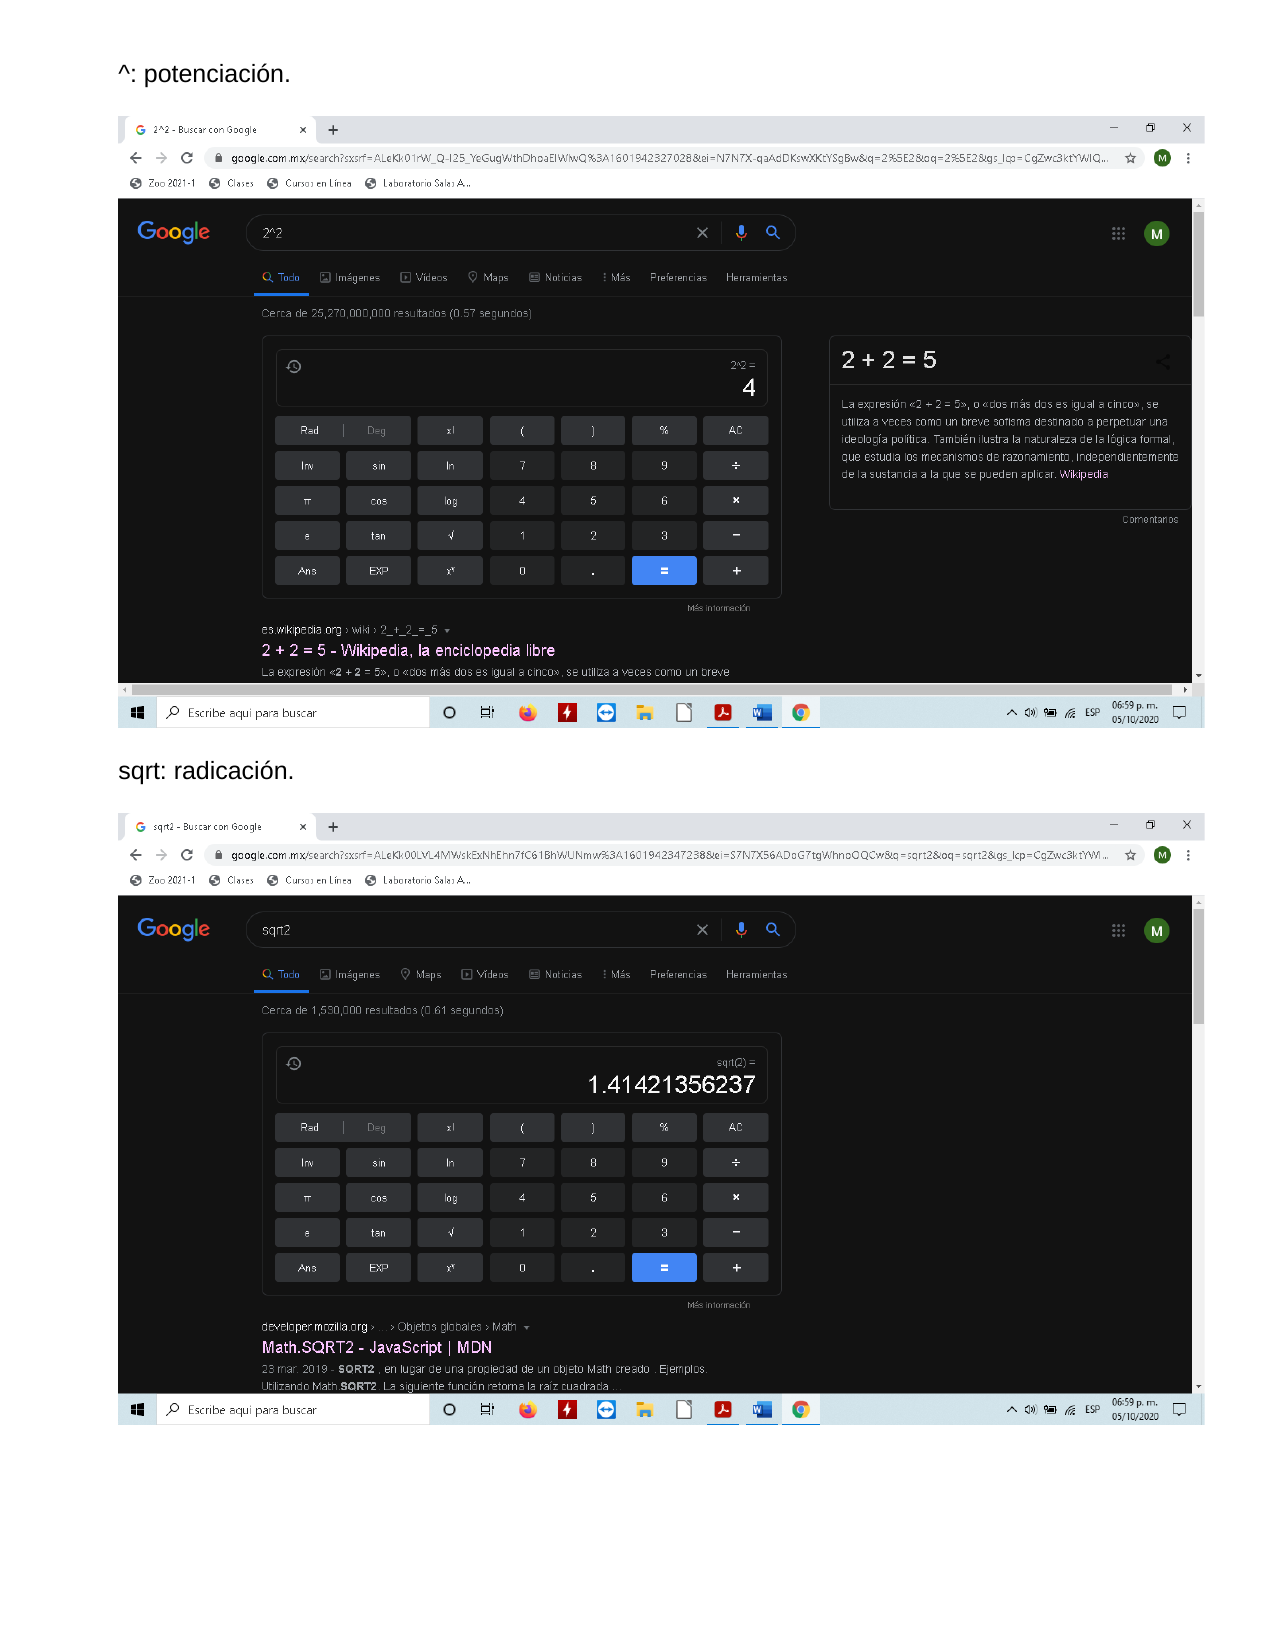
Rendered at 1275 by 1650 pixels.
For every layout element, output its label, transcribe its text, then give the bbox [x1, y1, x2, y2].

text ^: potenciación. [118, 59, 1205, 88]
text sqrt: radicación. [118, 756, 1205, 785]
